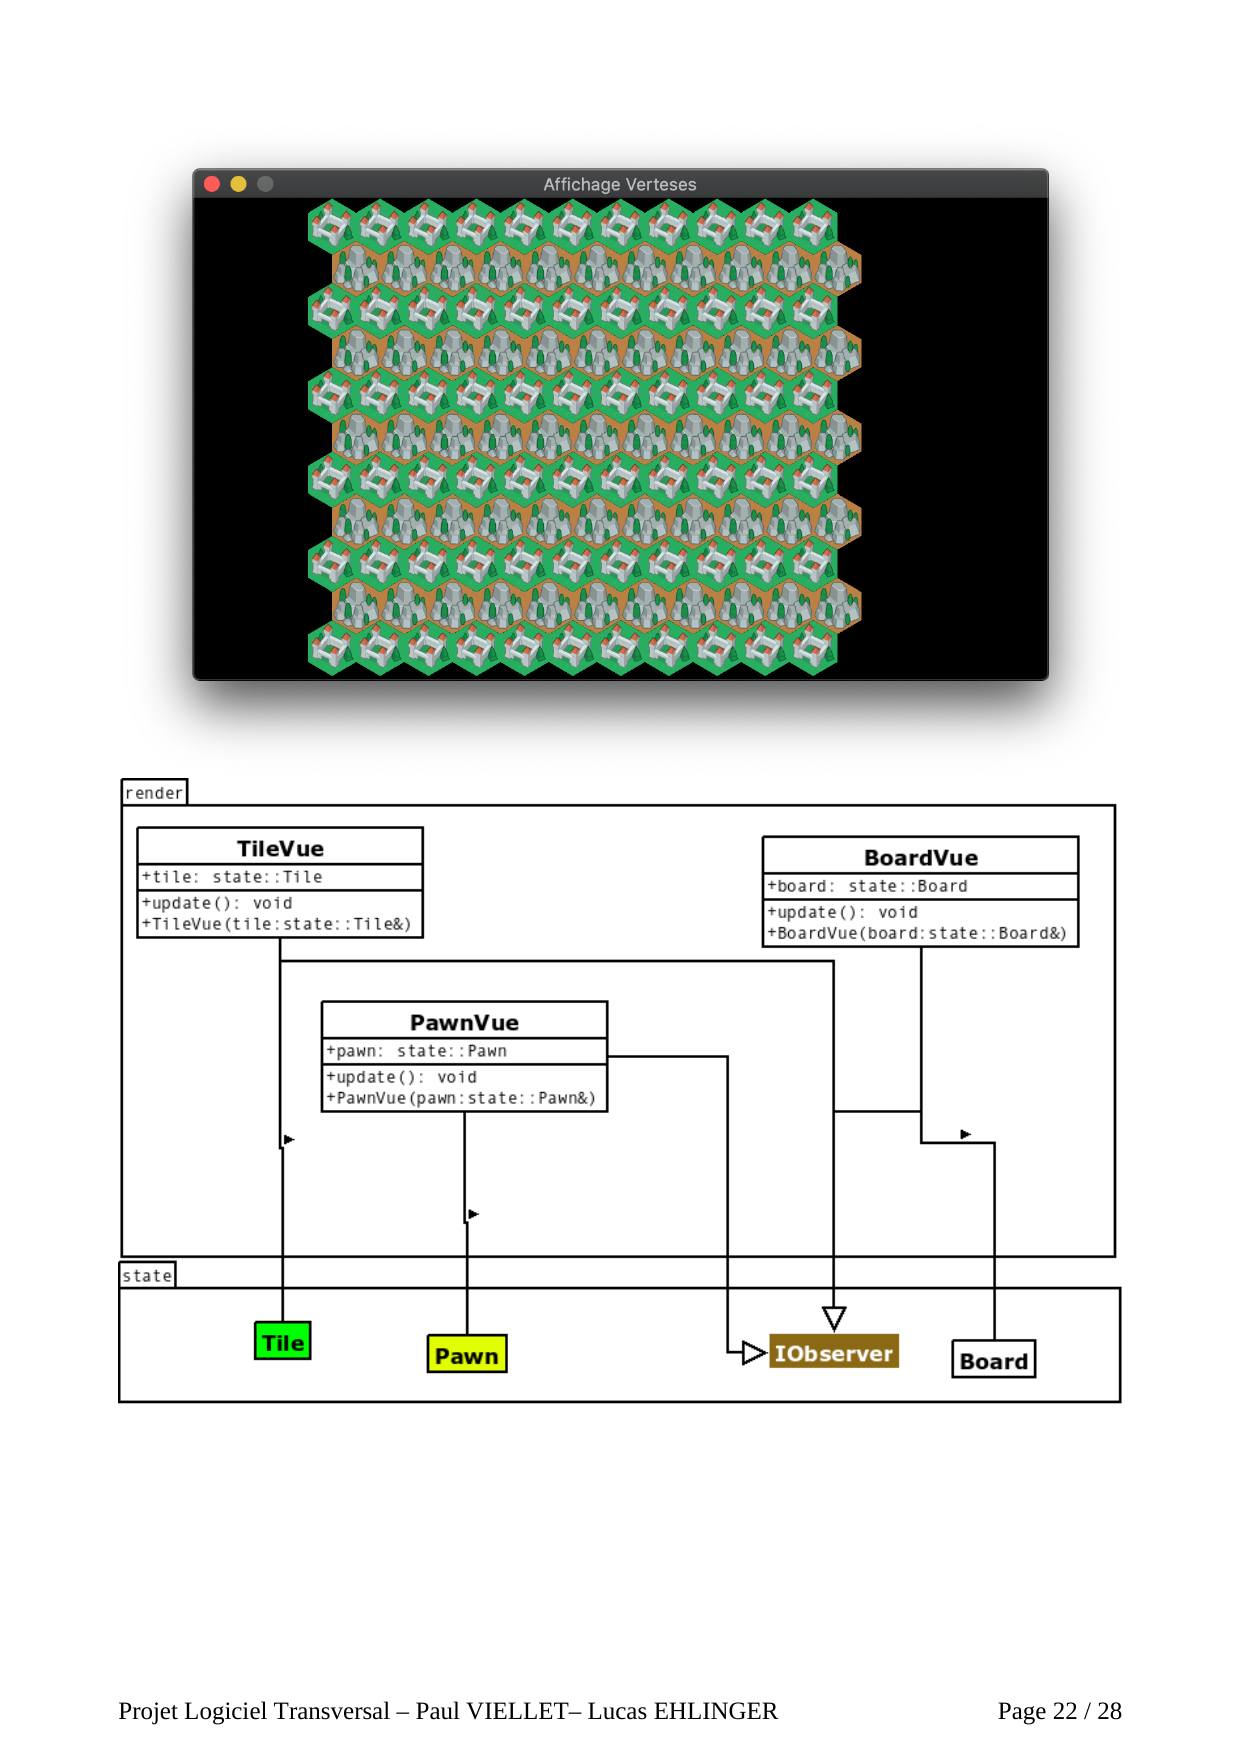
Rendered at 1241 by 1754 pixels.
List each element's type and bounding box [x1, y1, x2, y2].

picture [118, 118, 1123, 1406]
